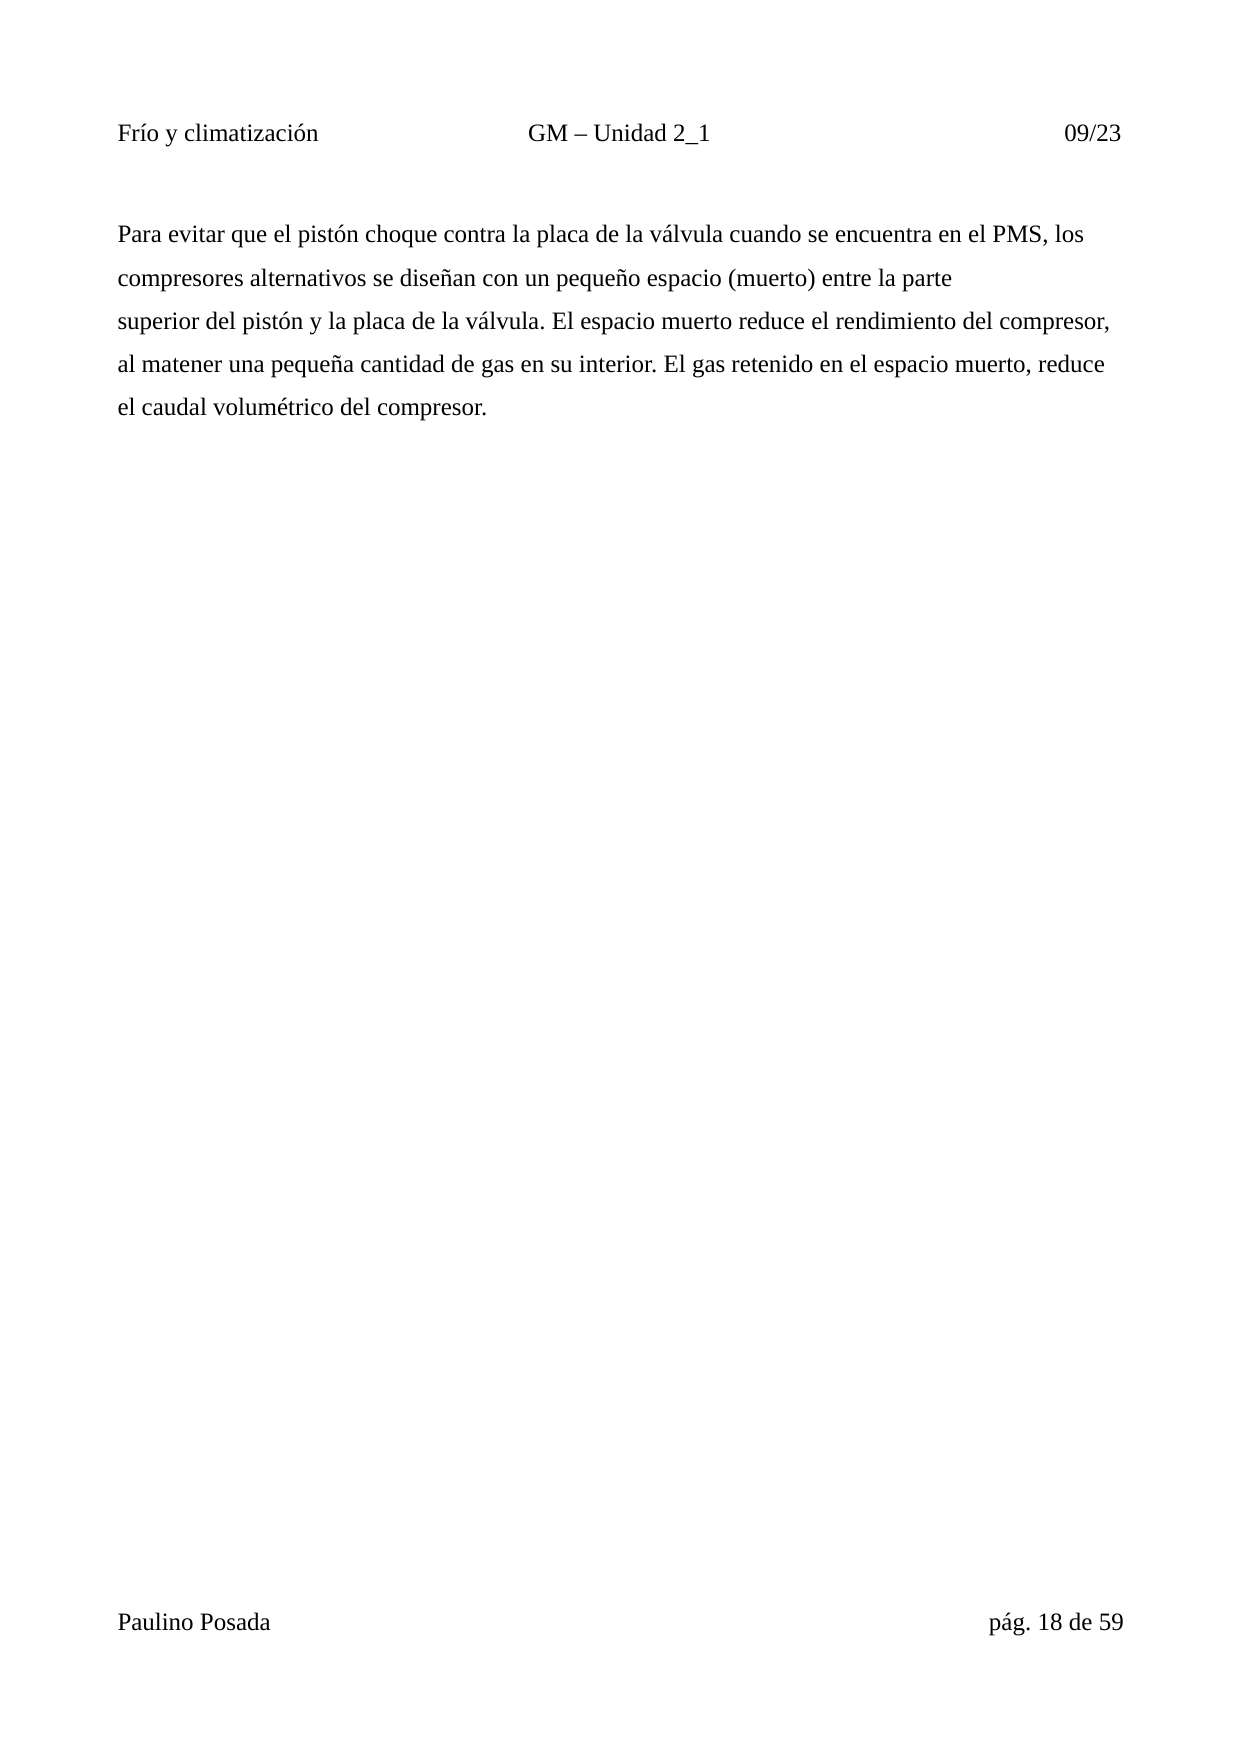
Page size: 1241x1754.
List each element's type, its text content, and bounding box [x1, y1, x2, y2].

text Para evitar que el pistón choque contra la placa de la válvula cuando se encuentra en el PMS, los compresores alternativos se diseñan con un pequeño espacio (muerto) entre la parte [117, 219, 1123, 291]
text superior del pistón y la placa de la válvula. El espacio muerto reduce el rendimiento del compresor, al matener una pequeña cantidad de gas en su interior. El gas retenido en el espacio muerto, reduce el caudal volumétrico del compresor. [117, 306, 1123, 421]
